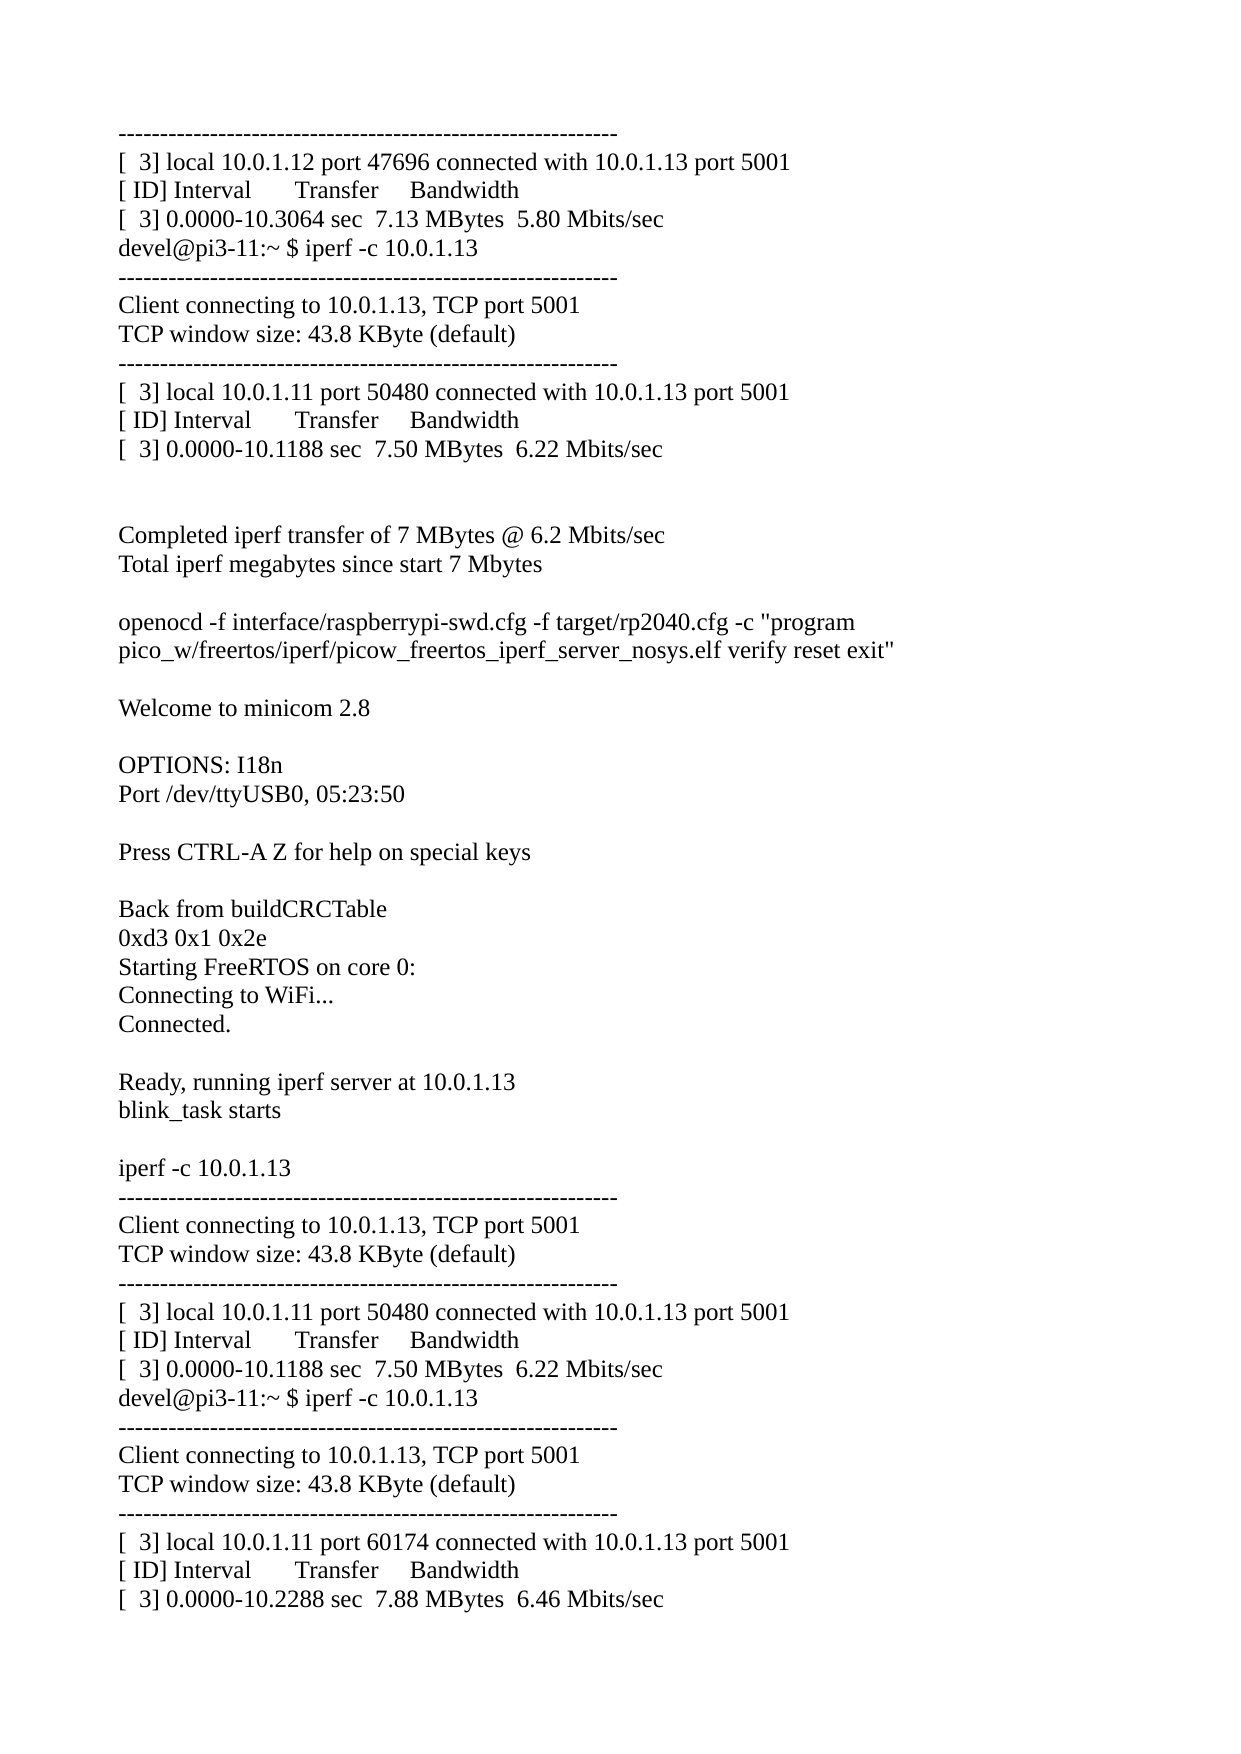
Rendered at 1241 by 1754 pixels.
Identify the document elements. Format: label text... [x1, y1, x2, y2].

text [ ID] Interval Transfer Bandwidth [118, 406, 1122, 434]
text Connecting to WiFi... [118, 981, 1122, 1009]
text Port /dev/ttyUSB0, 05:23:50 [118, 779, 1122, 808]
text Client connecting to 10.0.1.13, TCP port 5001 [118, 291, 1122, 319]
text [ 3] 0.0000-10.3064 sec 7.13 MBytes 5.80 Mbits/sec [118, 204, 1122, 233]
text 0xd3 0x1 0x2e [118, 923, 1122, 952]
text Total iperf megabytes since start 7 Mbytes [118, 549, 1122, 578]
text iperf -c 10.0.1.13 [118, 1153, 1122, 1182]
text Starting FreeRTOS on core 0: [118, 952, 1122, 981]
text Client connecting to 10.0.1.13, TCP port 5001 [118, 1441, 1122, 1469]
text Client connecting to 10.0.1.13, TCP port 5001 [118, 1211, 1122, 1239]
text Welcome to minicom 2.8 [118, 693, 1122, 722]
text [ ID] Interval Transfer Bandwidth [118, 1326, 1122, 1354]
text [ 3] local 10.0.1.11 port 50480 connected with 10.0.1.13 port 5001 [118, 1297, 1122, 1326]
text TCP window size: 43.8 KByte (default) [118, 319, 1122, 348]
text ------------------------------------------------------------ [118, 118, 1122, 147]
text [ 3] local 10.0.1.12 port 47696 connected with 10.0.1.13 port 5001 [118, 147, 1122, 176]
text Completed iperf transfer of 7 MBytes @ 6.2 Mbits/sec [118, 521, 1122, 549]
text ------------------------------------------------------------ [118, 1182, 1122, 1211]
text TCP window size: 43.8 KByte (default) [118, 1469, 1122, 1498]
text ------------------------------------------------------------ [118, 262, 1122, 291]
text ------------------------------------------------------------ [118, 1412, 1122, 1441]
text [ 3] local 10.0.1.11 port 50480 connected with 10.0.1.13 port 5001 [118, 377, 1122, 406]
text devel@pi3-11:~ $ iperf -c 10.0.1.13 [118, 1383, 1122, 1412]
text ------------------------------------------------------------ [118, 1498, 1122, 1527]
text [ 3] 0.0000-10.1188 sec 7.50 MBytes 6.22 Mbits/sec [118, 1354, 1122, 1383]
text openocd -f interface/raspberrypi-swd.cfg -f target/rp2040.cfg -c "program pico_w/freertos/iperf/picow_freertos_iperf_server_nosys.elf verify reset exit" [118, 607, 1122, 664]
text Back from buildCRCTable [118, 894, 1122, 923]
text Press CTRL-A Z for help on special keys [118, 837, 1122, 866]
text [ 3] 0.0000-10.1188 sec 7.50 MBytes 6.22 Mbits/sec [118, 434, 1122, 463]
text [ ID] Interval Transfer Bandwidth [118, 1556, 1122, 1584]
text [ 3] 0.0000-10.2288 sec 7.88 MBytes 6.46 Mbits/sec [118, 1584, 1122, 1613]
text OPTIONS: I18n [118, 751, 1122, 779]
text blink_task starts [118, 1096, 1122, 1124]
text TCP window size: 43.8 KByte (default) [118, 1239, 1122, 1268]
text [ 3] local 10.0.1.11 port 60174 connected with 10.0.1.13 port 5001 [118, 1527, 1122, 1556]
text ------------------------------------------------------------ [118, 1268, 1122, 1297]
text Connected. [118, 1009, 1122, 1038]
text ------------------------------------------------------------ [118, 348, 1122, 377]
text devel@pi3-11:~ $ iperf -c 10.0.1.13 [118, 233, 1122, 262]
text Ready, running iperf server at 10.0.1.13 [118, 1067, 1122, 1096]
text [ ID] Interval Transfer Bandwidth [118, 176, 1122, 204]
